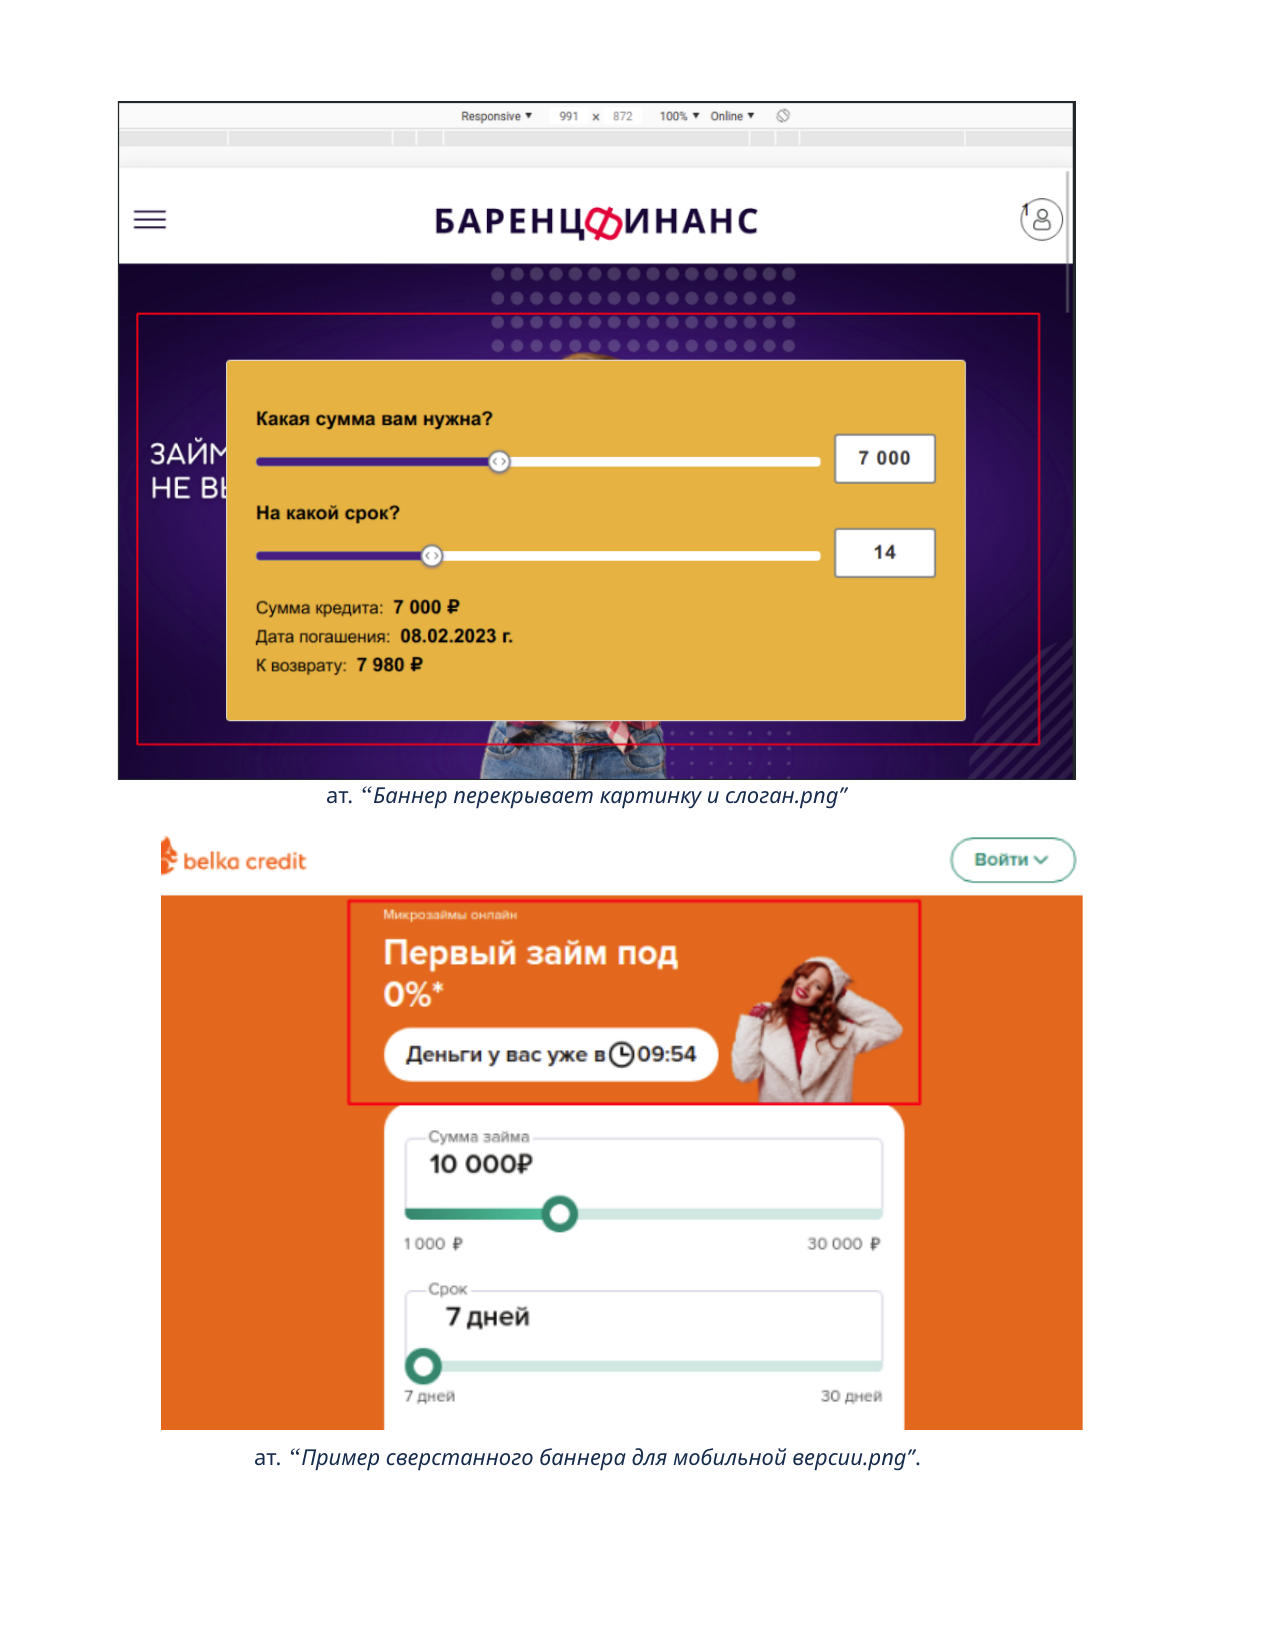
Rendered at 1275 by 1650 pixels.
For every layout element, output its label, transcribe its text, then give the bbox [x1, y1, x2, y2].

text ат. “Баннер перекрывает картинку и слоган.png” [18, 118, 1157, 809]
picture [117, 101, 1076, 780]
picture [161, 833, 1083, 1430]
text ат. “Пример сверстанного баннера для мобильной версии.png”. [18, 1442, 1157, 1472]
